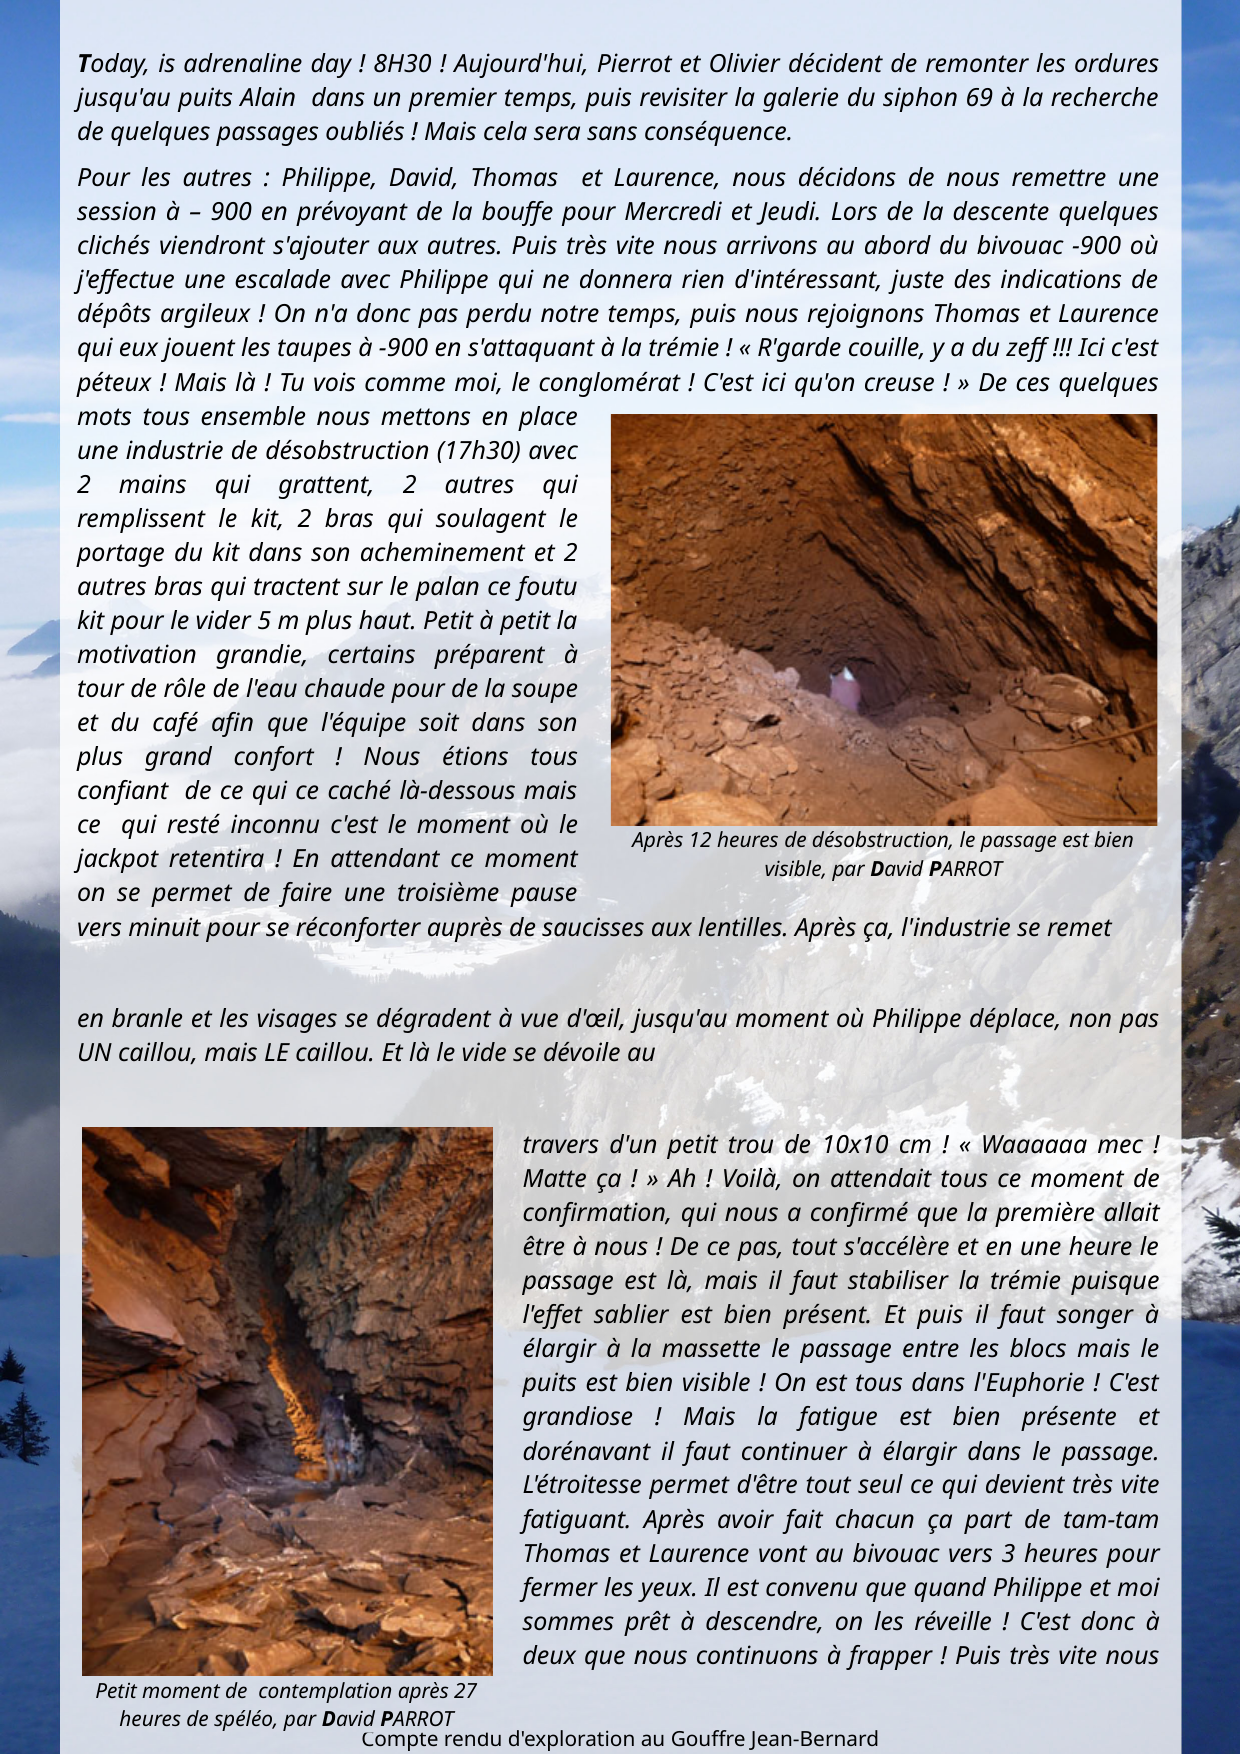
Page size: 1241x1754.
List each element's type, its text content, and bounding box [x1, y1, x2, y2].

text Pour les autres : Philippe, David, Thomas et Laurence, nous décidons de nous remettre une session à – 900 en prévoyant de la bouffe pour Mercredi et Jeudi. Lors de la descente quelques clichés viendront s'ajouter aux autres. Puis très vite nous arrivons au abord du bivouac -900 où j'effectue une escalade avec Philippe qui ne donnera rien d'intéressant, juste des indications de dépôts argileux ! On n'a donc pas perdu notre temps, puis nous rejoignons Thomas et Laurence qui eux jouent les taupes à -900 en s'attaquant à la trémie ! « R'garde couille, y a du zeff !!! Ici c'est péteux ! Mais là ! Tu vois comme moi, le conglomérat ! C'est ici qu'on creuse ! » De ces quelques mots tous ensemble nous mettons en place une industrie de désobstruction (17h30) avec 2 mains qui grattent, 2 autres qui remplissent le kit, 2 bras qui soulagent le portage du kit dans son acheminement et 2 autres bras qui tractent sur le palan ce foutu kit pour le vider 5 m plus haut. Petit à petit la motivation grandie, certains préparent à tour de rôle de l'eau chaude pour de la soupe et du café afin que l'équipe soit dans son plus grand confort ! Nous étions tous confiant de ce qui ce caché là-dessous mais ce qui resté inconnu c'est le moment où le jackpot retentira ! En attendant ce moment on se permet de faire une troisième pause vers minuit pour se réconforter auprès de saucisses aux lentilles. Après ça, l'industrie se remet [77, 160, 1163, 943]
text en branle et les visages se dégradent à vue d'œil, jusqu'au moment où Philippe déplace, non pas UN caillou, mais LE caillou. Et là le vide se dévoile au [77, 1001, 1163, 1069]
text Après 12 heures de désobstruction, le passage est bien visible, par David PARROT [611, 826, 1158, 882]
picture [0, 0, 1241, 1754]
text Today, is adrenaline day ! 8H30 ! Aujourd'hui, Pierrot et Olivier décident de remonter les ordures jusqu'au puits Alain dans un premier temps, puis revisiter la galerie du siphon 69 à la recherche de quelques passages oubliés ! Mais cela sera sans conséquence. [77, 46, 1163, 148]
text travers d'un petit trou de 10x10 cm ! « Waaaaaa mec ! Matte ça ! » Ah ! Voilà, on attendait tous ce moment de confirmation, qui nous a confirmé que la première allait être à nous ! De ce pas, tout s'accélère et en une heure le passage est là, mais il faut stabiliser la trémie puisque l'effet sablier est bien présent. Et puis il faut songer à élargir à la massette le passage entre les blocs mais le puits est bien visible ! On est tous dans l'Euphorie ! C'est grandiose ! Mais la fatigue est bien présente et dorénavant il faut continuer à élargir dans le passage. L'étroitesse permet d'être tout seul ce qui devient très vite fatiguant. Après avoir fait chacun ça part de tam-tam Thomas et Laurence vont au bivouac vers 3 heures pour fermer les yeux. Il est convenu que quand Philippe et moi sommes prêt à descendre, on les réveille ! C'est donc à deux que nous continuons à frapper ! Puis très vite nous [77, 1115, 1163, 1672]
text Petit moment de contemplation après 27 heures de spéléo, par David PARROT [82, 1676, 493, 1733]
